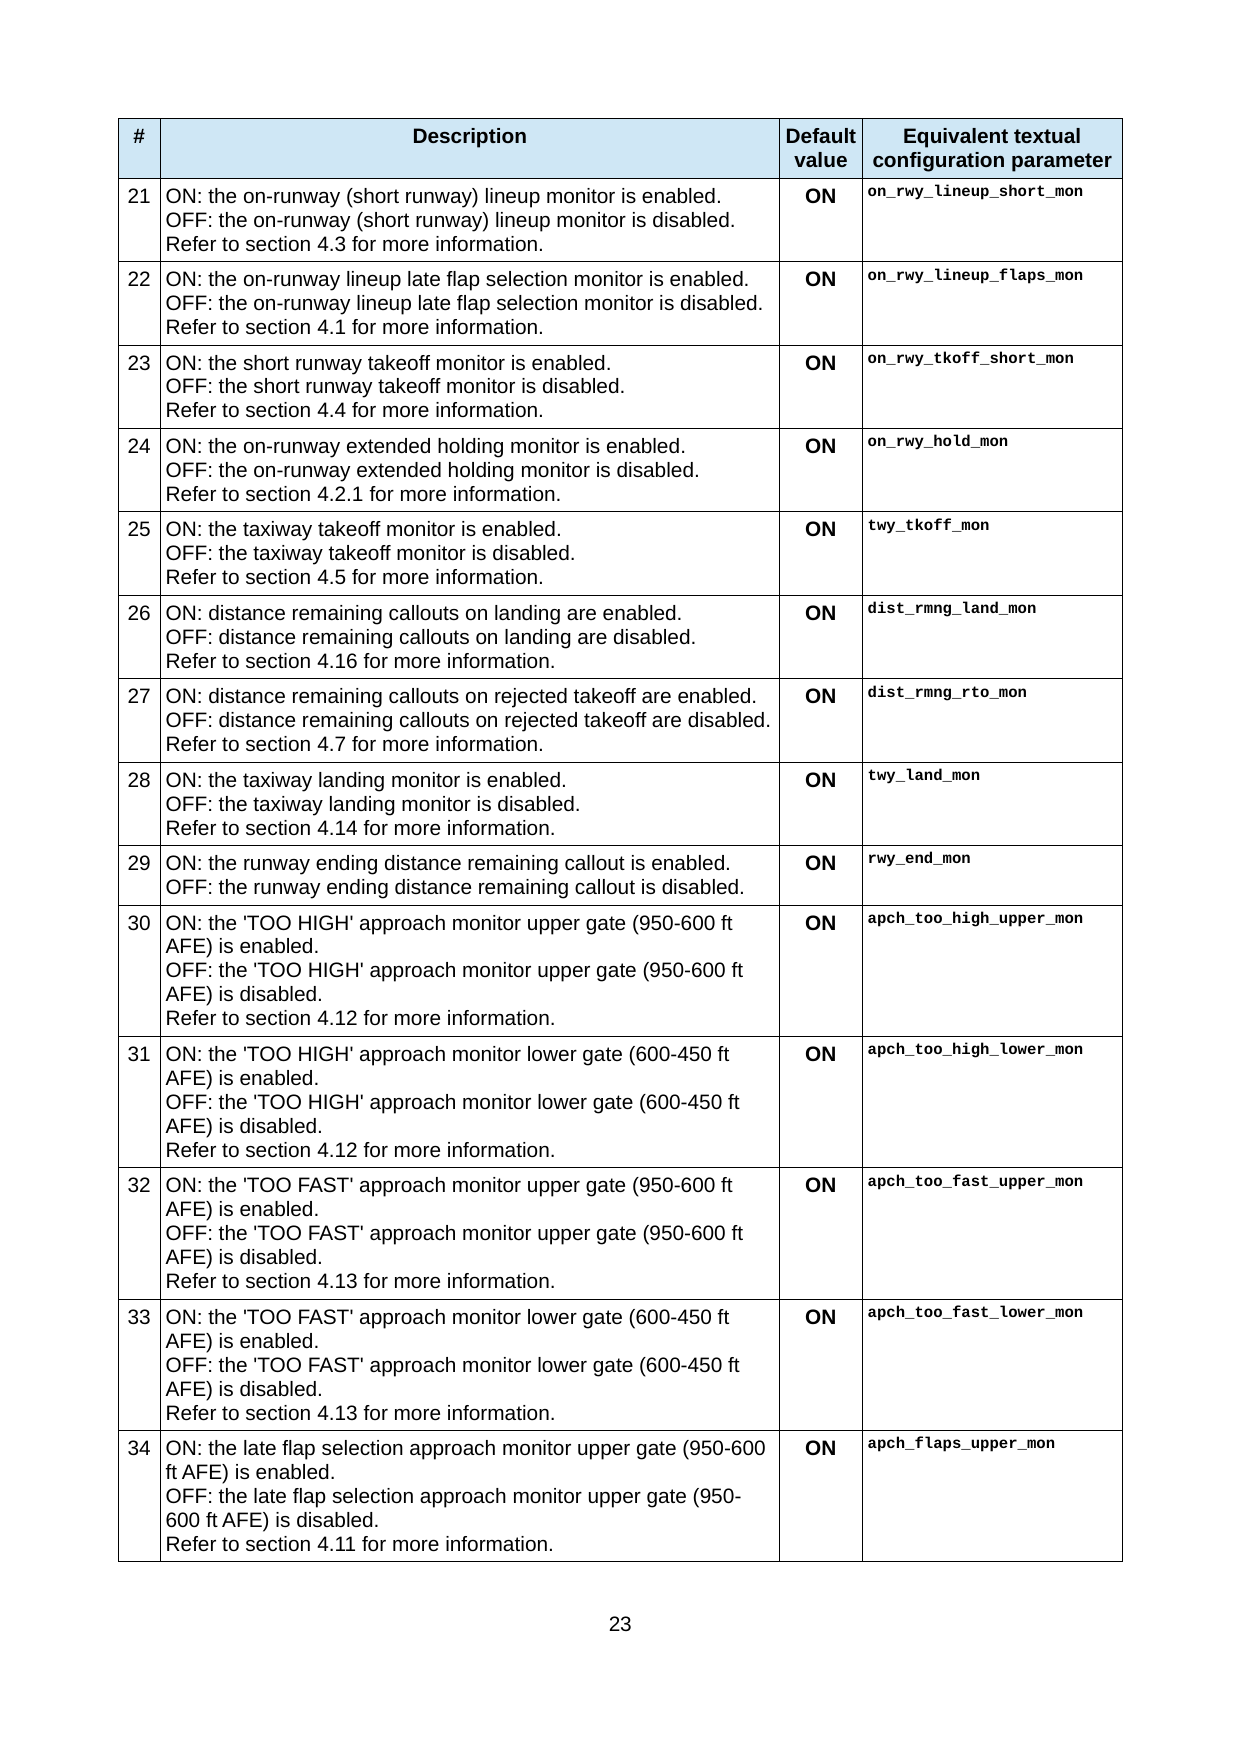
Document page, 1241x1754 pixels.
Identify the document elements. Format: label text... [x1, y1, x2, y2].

table_cell ON: the runway ending distance remaining callout is enabled. OFF: the runway ending distance remaining callout is disabled. [161, 846, 779, 904]
table_cell dist_rmng_land_mon [863, 596, 1122, 678]
table_cell 27 [119, 679, 160, 762]
table_cell 21 [119, 179, 160, 261]
table_cell twy_tkoff_mon [863, 512, 1122, 595]
table_cell ON [780, 179, 862, 261]
table_header # [119, 119, 160, 178]
table_cell ON [780, 262, 862, 344]
table_cell ON [780, 1037, 862, 1167]
table_cell ON: the 'TOO HIGH' approach monitor lower gate (600-450 ft AFE) is enabled. OFF: the 'TOO HIGH' approach monitor lower gate (600-450 ft AFE) is disabled. Refer to section 4.12 for more information. [161, 1037, 779, 1167]
table_cell 28 [119, 763, 160, 845]
table_cell 22 [119, 262, 160, 344]
table_cell 23 [119, 346, 160, 428]
table_cell apch_too_fast_upper_mon [863, 1168, 1122, 1299]
table_cell ON [780, 846, 862, 904]
table_cell ON [780, 906, 862, 1036]
table_cell ON [780, 346, 862, 428]
table_cell on_rwy_lineup_short_mon [863, 179, 1122, 261]
table_cell ON: the 'TOO FAST' approach monitor lower gate (600-450 ft AFE) is enabled. OFF: the 'TOO FAST' approach monitor lower gate (600-450 ft AFE) is disabled. Refer to section 4.13 for more information. [161, 1300, 779, 1430]
table_cell ON: distance remaining callouts on landing are enabled. OFF: distance remaining callouts on landing are disabled. Refer to section 4.16 for more information. [161, 596, 779, 678]
table_cell apch_too_high_lower_mon [863, 1037, 1122, 1167]
table_cell on_rwy_lineup_flaps_mon [863, 262, 1122, 344]
table_cell ON: the taxiway landing monitor is enabled. OFF: the taxiway landing monitor is disabled. Refer to section 4.14 for more information. [161, 763, 779, 845]
table_cell 31 [119, 1037, 160, 1167]
table_cell apch_flaps_upper_mon [863, 1431, 1122, 1561]
table_cell apch_too_high_upper_mon [863, 906, 1122, 1036]
table_cell 24 [119, 429, 160, 511]
table_cell ON: the late flap selection approach monitor upper gate (950-600 ft AFE) is enabled. OFF: the late flap selection approach monitor upper gate (950-600 ft AFE) is disabled. Refer to section 4.11 for more information. [161, 1431, 779, 1561]
table_cell ON: the short runway takeoff monitor is enabled. OFF: the short runway takeoff monitor is disabled. Refer to section 4.4 for more information. [161, 346, 779, 428]
table_cell 32 [119, 1168, 160, 1299]
table_cell ON: the on-runway extended holding monitor is enabled. OFF: the on-runway extended holding monitor is disabled. Refer to section 4.2.1 for more information. [161, 429, 779, 511]
table_cell 33 [119, 1300, 160, 1430]
table_cell on_rwy_tkoff_short_mon [863, 346, 1122, 428]
table_cell ON: the 'TOO HIGH' approach monitor upper gate (950-600 ft AFE) is enabled. OFF: the 'TOO HIGH' approach monitor upper gate (950-600 ft AFE) is disabled. Refer to section 4.12 for more information. [161, 906, 779, 1036]
table_cell ON [780, 1431, 862, 1561]
table_cell ON: the 'TOO FAST' approach monitor upper gate (950-600 ft AFE) is enabled. OFF: the 'TOO FAST' approach monitor upper gate (950-600 ft AFE) is disabled. Refer to section 4.13 for more information. [161, 1168, 779, 1299]
table_cell ON [780, 1168, 862, 1299]
table_cell 30 [119, 906, 160, 1036]
table_cell ON [780, 596, 862, 678]
table_cell ON: distance remaining callouts on rejected takeoff are enabled. OFF: distance remaining callouts on rejected takeoff are disabled. Refer to section 4.7 for more information. [161, 679, 779, 762]
table_cell ON: the on-runway lineup late flap selection monitor is enabled. OFF: the on-runway lineup late flap selection monitor is disabled. Refer to section 4.1 for more information. [161, 262, 779, 344]
table_cell ON [780, 679, 862, 762]
table_cell 34 [119, 1431, 160, 1561]
table_cell ON: the on-runway (short runway) lineup monitor is enabled. OFF: the on-runway (short runway) lineup monitor is disabled. Refer to section 4.3 for more information. [161, 179, 779, 261]
table_header Default value [780, 119, 862, 178]
table_cell 29 [119, 846, 160, 904]
table_header Equivalent textual configuration parameter [863, 119, 1122, 178]
table_cell 26 [119, 596, 160, 678]
table_cell 25 [119, 512, 160, 595]
table_cell dist_rmng_rto_mon [863, 679, 1122, 762]
table_cell ON [780, 429, 862, 511]
table_cell twy_land_mon [863, 763, 1122, 845]
table_cell apch_too_fast_lower_mon [863, 1300, 1122, 1430]
table_cell ON [780, 512, 862, 595]
table_header Description [161, 119, 779, 178]
table_cell ON [780, 763, 862, 845]
table_cell ON: the taxiway takeoff monitor is enabled. OFF: the taxiway takeoff monitor is disabled. Refer to section 4.5 for more information. [161, 512, 779, 595]
table_cell ON [780, 1300, 862, 1430]
table_cell rwy_end_mon [863, 846, 1122, 904]
table_cell on_rwy_hold_mon [863, 429, 1122, 511]
